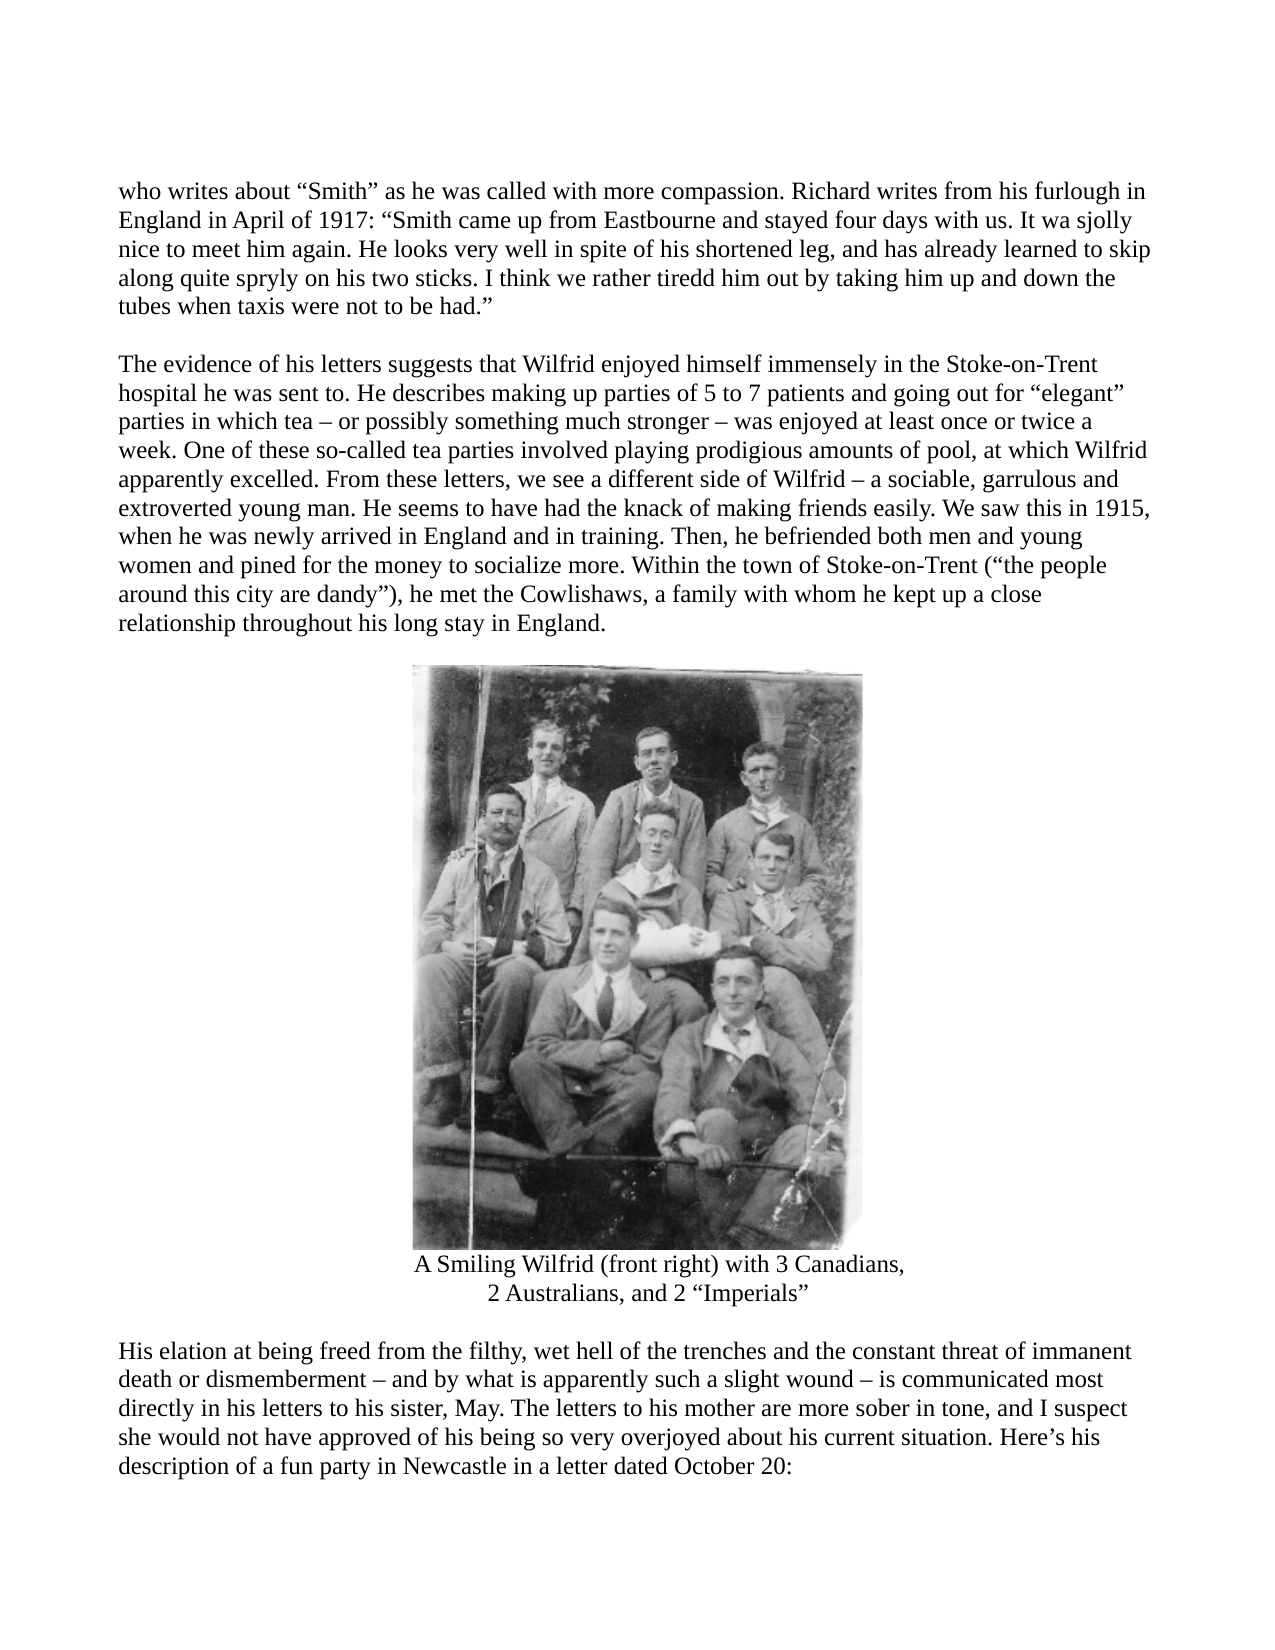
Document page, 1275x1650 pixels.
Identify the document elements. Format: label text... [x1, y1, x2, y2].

text The evidence of his letters suggests that Wilfrid enjoyed himself immensely in the Stoke-on-Trent hospital he was sent to. He describes making up parties of 5 to 7 patients and going out for “elegant” parties in which tea – or possibly something much stronger – was enjoyed at least once or twice a week. One of these so-called tea parties involved playing prodigious amounts of pool, at which Wilfrid apparently excelled. From these letters, we see a different side of Wilfrid – a sociable, garrulous and extroverted young man. He seems to have had the knack of making friends easily. We saw this in 1915, when he was newly arrived in England and in training. Then, he befriended both men and young women and pined for the money to socialize more. Within the town of Stoke-on-Trent (“the people around this city are dandy”), he met the Cowlishaws, a family with whom he kept up a close relationship throughout his long stay in England. [118, 349, 1157, 636]
text 2 Australians, and 2 “Imperials” [118, 1278, 1157, 1307]
text A Smiling Wilfrid (front right) with 3 Canadians, [118, 665, 1157, 1278]
text His elation at being freed from the filthy, wet hell of the trenches and the constant threat of immanent death or dismemberment – and by what is apparently such a slight wound – is communicated most directly in his letters to his sister, May. The letters to his mother are more sober in tone, and I suspect she would not have approved of his being so very overjoyed about his current situation. Here’s his description of a fun party in Newcastle in a letter dated October 20: [118, 1336, 1157, 1479]
picture [412, 665, 863, 1250]
text who writes about “Smith” as he was called with more compassion. Richard writes from his furlough in England in April of 1917: “Smith came up from Eastbourne and stayed four days with us. It wa sjolly nice to meet him again. He looks very well in spite of his shortened leg, and has already learned to skip along quite spryly on his two sticks. I think we rather tiredd him out by taking him up and down the tubes when taxis were not to be had.” [118, 176, 1157, 320]
